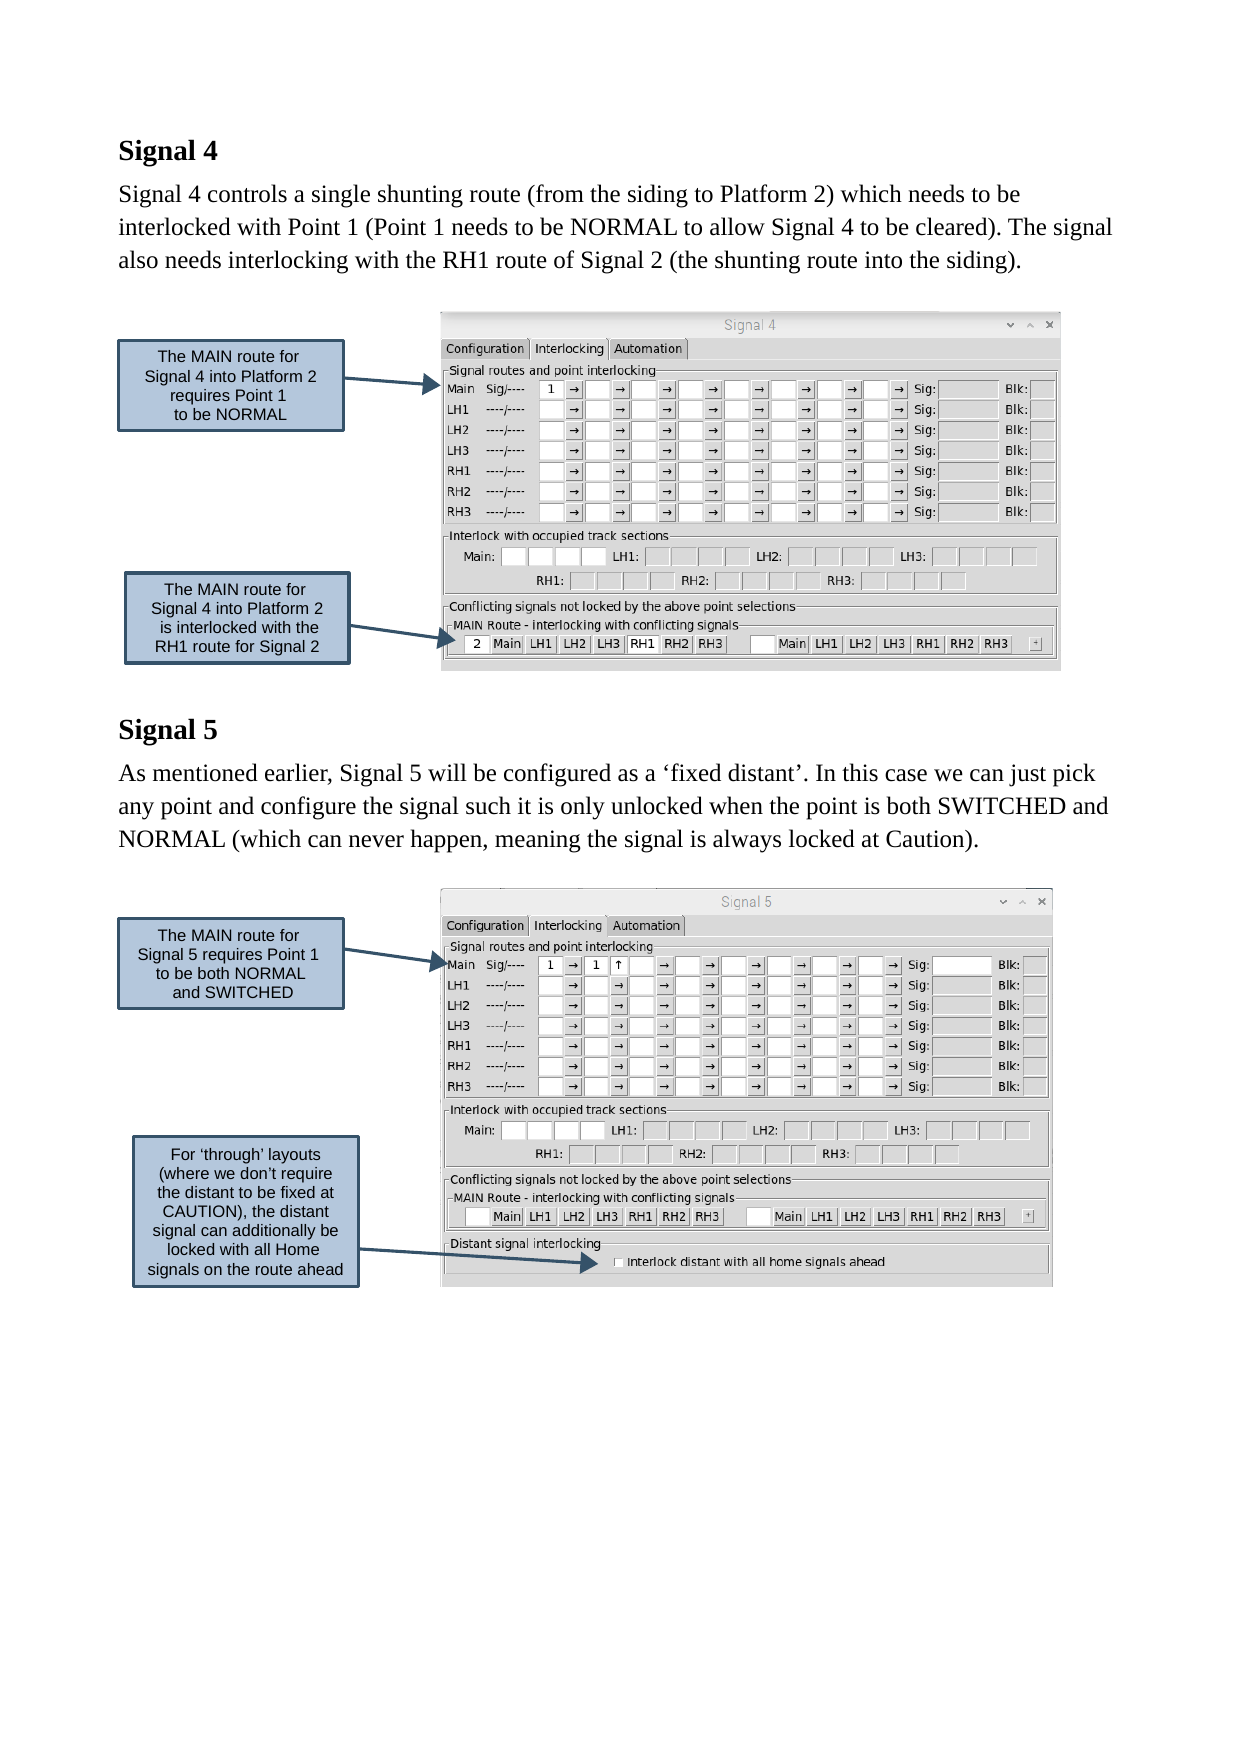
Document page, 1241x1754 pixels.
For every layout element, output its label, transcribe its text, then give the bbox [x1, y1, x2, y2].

picture [440, 311, 1061, 671]
subtitle Signal 4 [118, 133, 1122, 166]
subtitle Signal 5 [118, 712, 1122, 746]
text Signal 4 controls a single shunting route (from the siding to Platform 2) which needs to be interlocked with Point 1 (Point 1 needs to be NORMAL to allow Signal 4 to be cleared). The signal also needs interlocking with the RH1 route of Signal 2 (the shunting route into the siding). [118, 179, 1122, 273]
picture [440, 888, 1053, 1287]
text As mentioned earlier, Signal 5 will be configured as a ‘fixed distant’. In this case we can just pick any point and configure the signal such it is only unlocked when the point is both SWITCHED and NORMAL (which can never happen, meaning the signal is always locked at Caution). [118, 758, 1122, 853]
